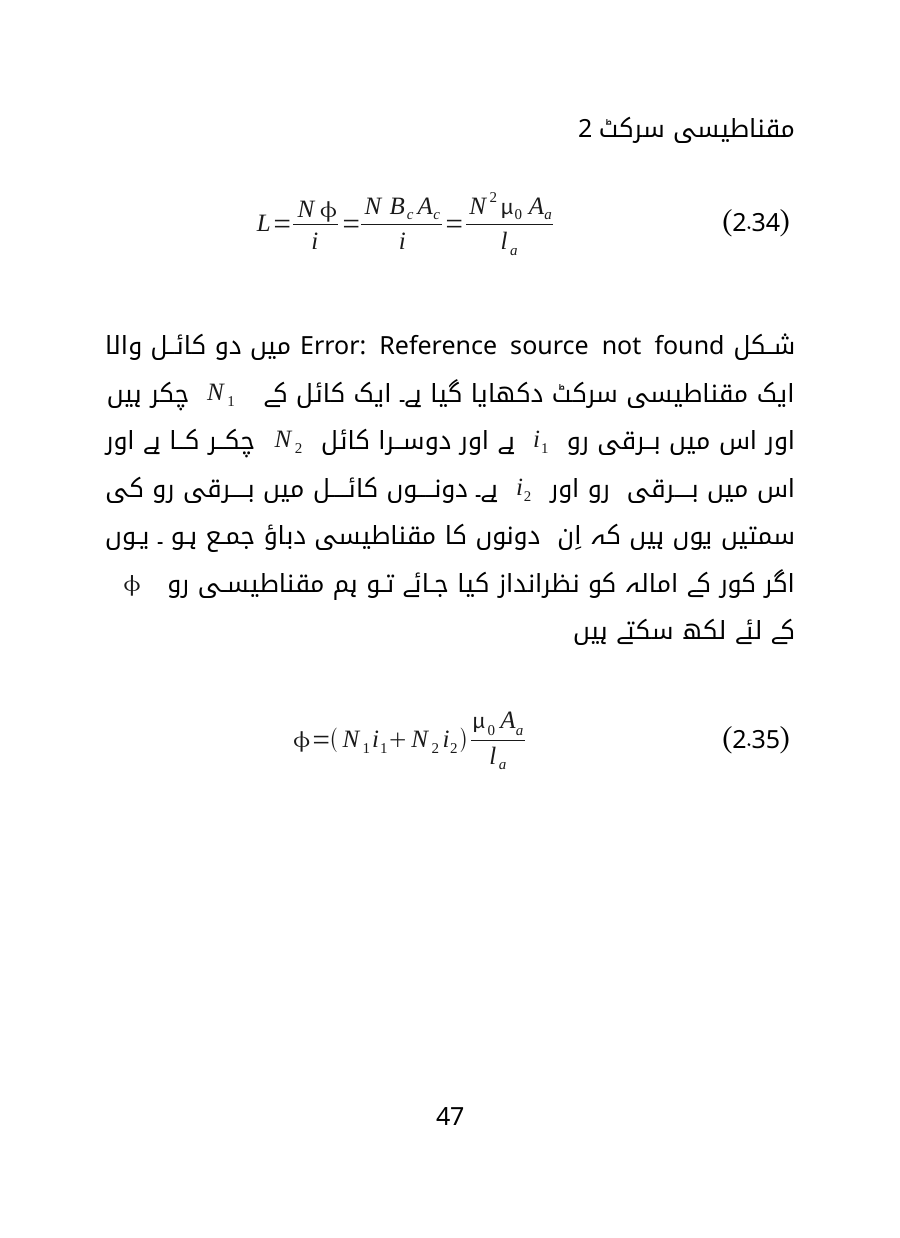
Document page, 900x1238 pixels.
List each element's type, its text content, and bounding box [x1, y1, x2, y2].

table_header (2.34) [695, 182, 795, 276]
table_header [105, 701, 704, 792]
table_header (2.35) [705, 701, 795, 792]
table_header [105, 182, 695, 276]
text شکل Error: Reference source not found میں دو کائل والا ایک مقناطیسی سرکٹ دکھایا گیا ہے۔ ایک کائل کے چکر ہیں اور اس میں برقی روہے اور دوسرا کائلچکر کا ہے اور اس میں برقی رو اورہے۔ دونوں کائل میں برقی رو کی سمتیں یوں ہیں کہ اِن دونوں کا مقناطیسی دباؤ جمع ہو ۔ یوں اگر کور کے امالہ کو نظرانداز کیا جائے تو ہم مقناطیسی رو کے لئے لکھ سکتے ہیں [105, 323, 795, 655]
